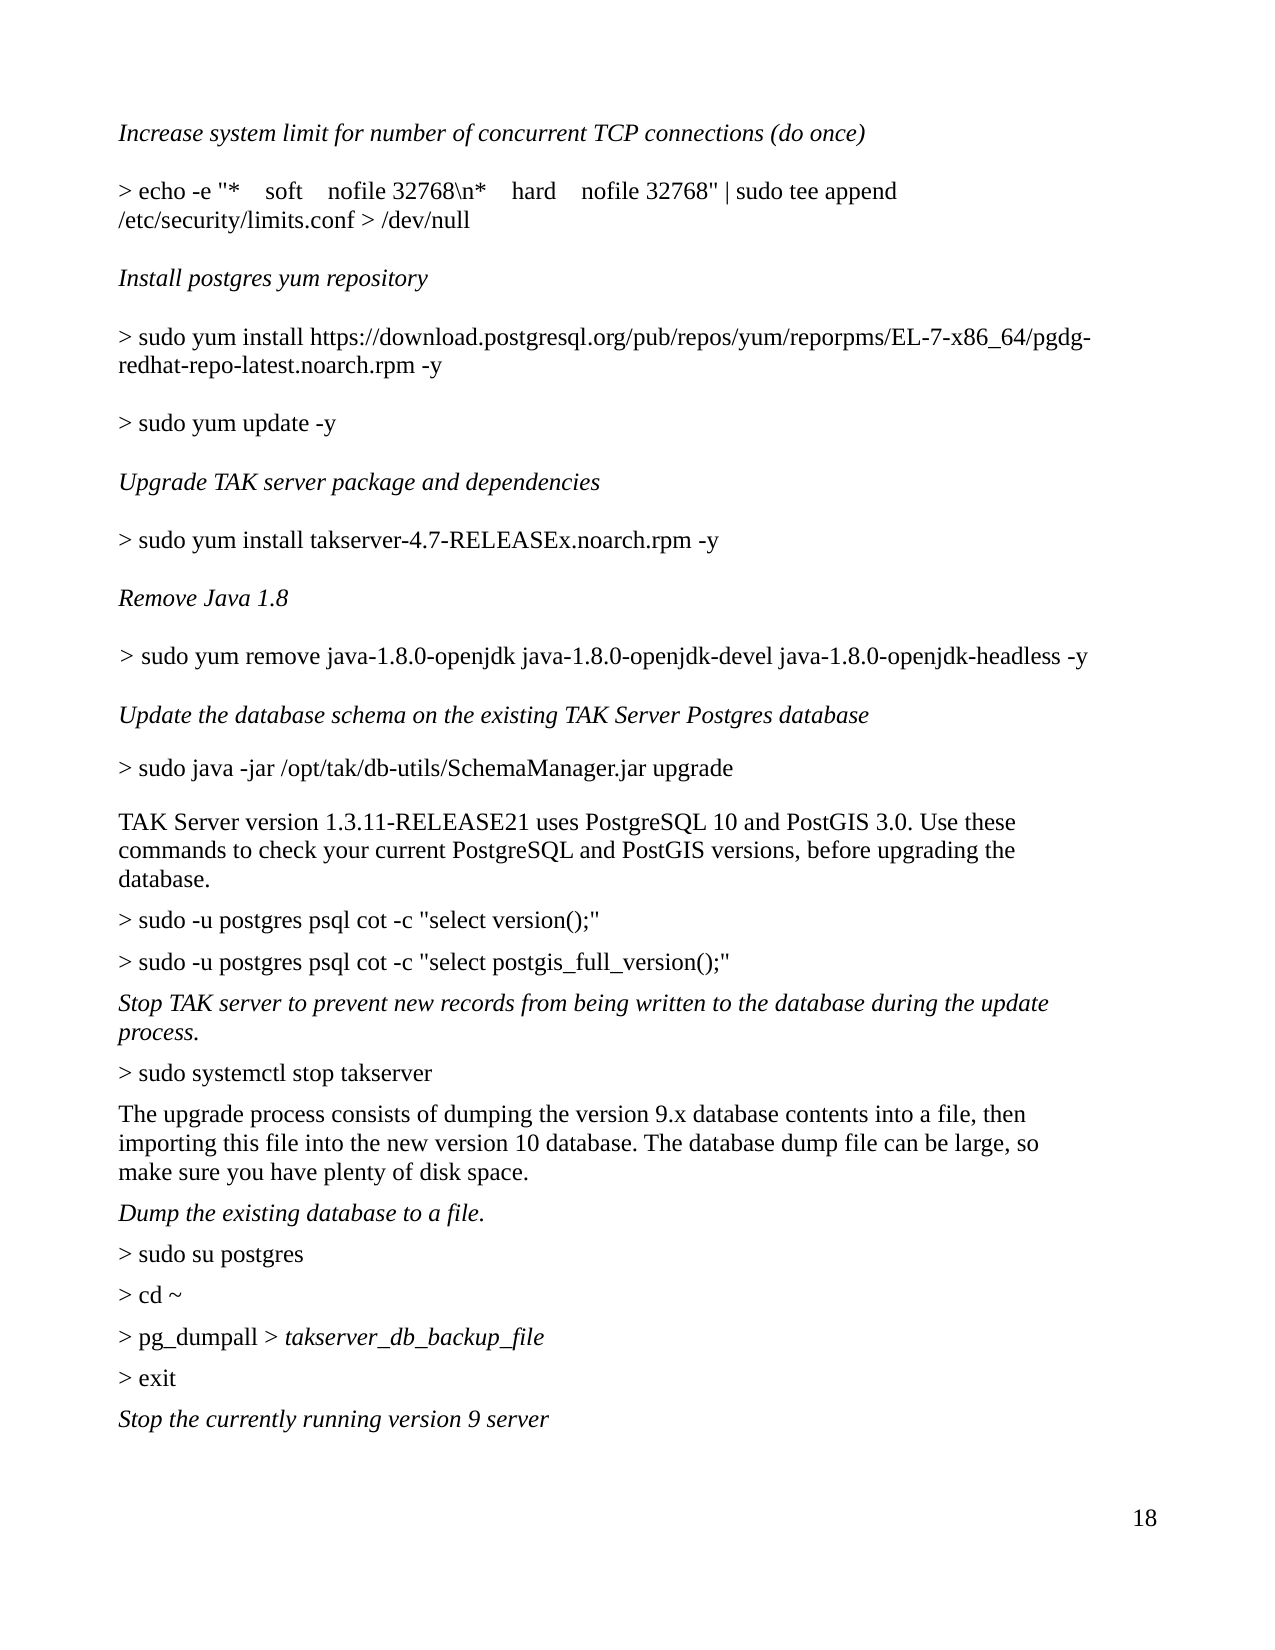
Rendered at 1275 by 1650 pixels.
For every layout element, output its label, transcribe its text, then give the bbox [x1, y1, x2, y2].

text Upgrade TAK server package and dependencies [118, 467, 1098, 496]
text > pg_dumpall > takserver_db_backup_file [118, 1322, 1098, 1351]
text Install postgres yum repository [118, 263, 1098, 292]
text > sudo systemctl stop takserver [118, 1058, 1098, 1087]
text > sudo -u postgres psql cot -c "select postgis_full_version();" [118, 947, 1098, 976]
text > sudo su postgres [118, 1239, 1098, 1268]
text The upgrade process consists of dumping the version 9.x database contents into a file, then importing this file into the new version 10 database. The database dump file can be large, so make sure you have plenty of disk space. [118, 1099, 1098, 1186]
text > sudo -u postgres psql cot -c "select version();" [118, 906, 1098, 934]
text Dump the existing database to a file. [118, 1198, 1098, 1227]
text > echo -e "* soft nofile 32768\n* hard nofile 32768" | sudo tee append /etc/security/limits.conf > /dev/null [118, 176, 1098, 234]
list > exit [118, 1363, 1098, 1392]
text > sudo yum remove java-1.8.0-openjdk java-1.8.0-openjdk-devel java-1.8.0-openjdk-headless -y [118, 641, 1098, 670]
text Remove Java 1.8 [118, 583, 1098, 612]
text Update the database schema on the existing TAK Server Postgres database [118, 700, 1098, 728]
text Stop the currently running version 9 server [118, 1404, 1098, 1433]
text Increase system limit for number of concurrent TCP connections (do once) [118, 118, 1098, 147]
text > sudo yum install https://download.postgresql.org/pub/repos/yum/reporpms/EL-7-x86_64/pgdg-redhat-repo-latest.noarch.rpm -y [118, 322, 1098, 379]
text > sudo yum install takserver-4.7-RELEASEx.noarch.rpm -y [118, 525, 1098, 554]
text > sudo yum update -y [118, 408, 1098, 437]
text Stop TAK server to prevent new records from being written to the database during the update process. [118, 988, 1098, 1046]
text TAK Server version 1.3.11-RELEASE21 uses PostgreSQL 10 and PostGIS 3.0. Use these commands to check your current PostgreSQL and PostGIS versions, before upgrading the database. [118, 807, 1098, 893]
text > sudo java -jar /opt/tak/db-utils/SchemaManager.jar upgrade [118, 753, 1098, 782]
text > cd ~ [118, 1281, 1098, 1309]
